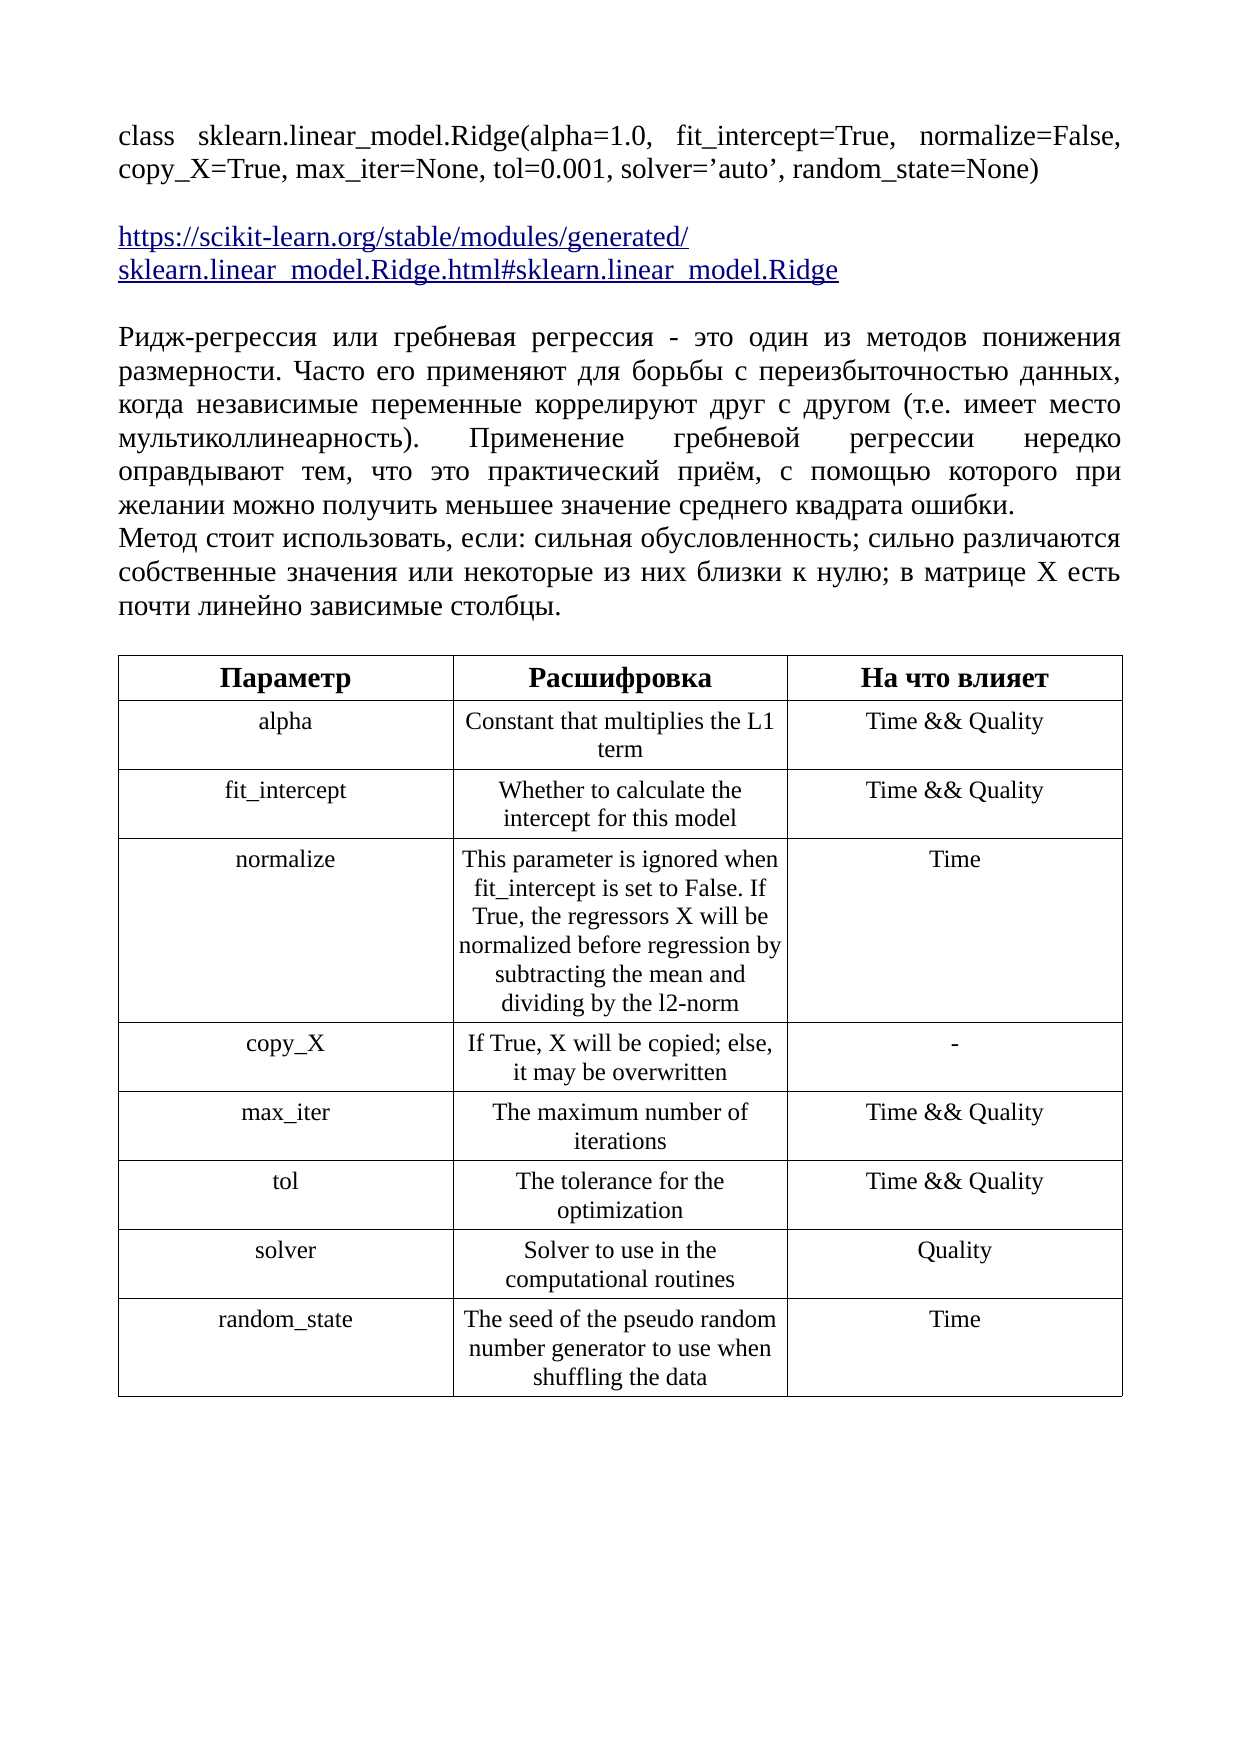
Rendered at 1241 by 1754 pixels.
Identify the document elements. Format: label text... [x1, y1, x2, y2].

text https://scikit-learn.org/stable/modules/generated/sklearn.linear_model.Ridge.html#sklearn.linear_model.Ridge [118, 219, 1122, 286]
table_cell Solver to use in the computational routines [454, 1230, 787, 1298]
text Ридж-регрессия или гребневая регрессия - это один из методов понижения размерности. Часто его применяют для борьбы с переизбыточностью данных, когда независимые переменные коррелируют друг с другом (т.е. имеет место мультиколлинеарность). Применение гребневой регрессии нередко оправдывают тем, что это практический приём, с помощью которого при желании можно получить меньшее значение среднего квадрата ошибки. [118, 319, 1122, 521]
table_cell alpha [119, 701, 453, 769]
table_cell Whether to calculate the intercept for this model [454, 770, 787, 838]
table_cell - [788, 1023, 1122, 1091]
table_cell Time [788, 839, 1122, 1022]
table_cell The maximum number of iterations [454, 1092, 787, 1160]
table_header На что влияет [788, 656, 1122, 700]
table_cell solver [119, 1230, 453, 1298]
table_cell The seed of the pseudo random number generator to use when shuffling the data [454, 1299, 787, 1396]
table_header Параметр [119, 656, 453, 700]
table_cell copy_X [119, 1023, 453, 1091]
text Метод стоит использовать, если: сильная обусловленность; сильно различаются собственные значения или некоторые из них близки к нулю; в матрице X есть почти линейно зависимые столбцы. [118, 521, 1122, 621]
table_cell The tolerance for the optimization [454, 1161, 787, 1229]
table_cell Quality [788, 1230, 1122, 1298]
table_header Расшифровка [454, 656, 787, 700]
table_cell Time && Quality [788, 701, 1122, 769]
table_cell tol [119, 1161, 453, 1229]
table_cell random_state [119, 1299, 453, 1396]
table_cell max_iter [119, 1092, 453, 1160]
table_cell normalize [119, 839, 453, 1022]
table_cell If True, X will be copied; else, it may be overwritten [454, 1023, 787, 1091]
table_cell fit_intercept [119, 770, 453, 838]
table_cell Time [788, 1299, 1122, 1396]
table_cell Time && Quality [788, 770, 1122, 838]
text class sklearn.linear_model.Ridge(alpha=1.0, fit_intercept=True, normalize=False, copy_X=True, max_iter=None, tol=0.001, solver=’auto’, random_state=None) [118, 118, 1122, 185]
table_cell Time && Quality [788, 1161, 1122, 1229]
table_cell Constant that multiplies the L1 term [454, 701, 787, 769]
table_cell Time && Quality [788, 1092, 1122, 1160]
table_cell This parameter is ignored when fit_intercept is set to False. If True, the regressors X will be normalized before regression by subtracting the mean and dividing by the l2-norm [454, 839, 787, 1022]
